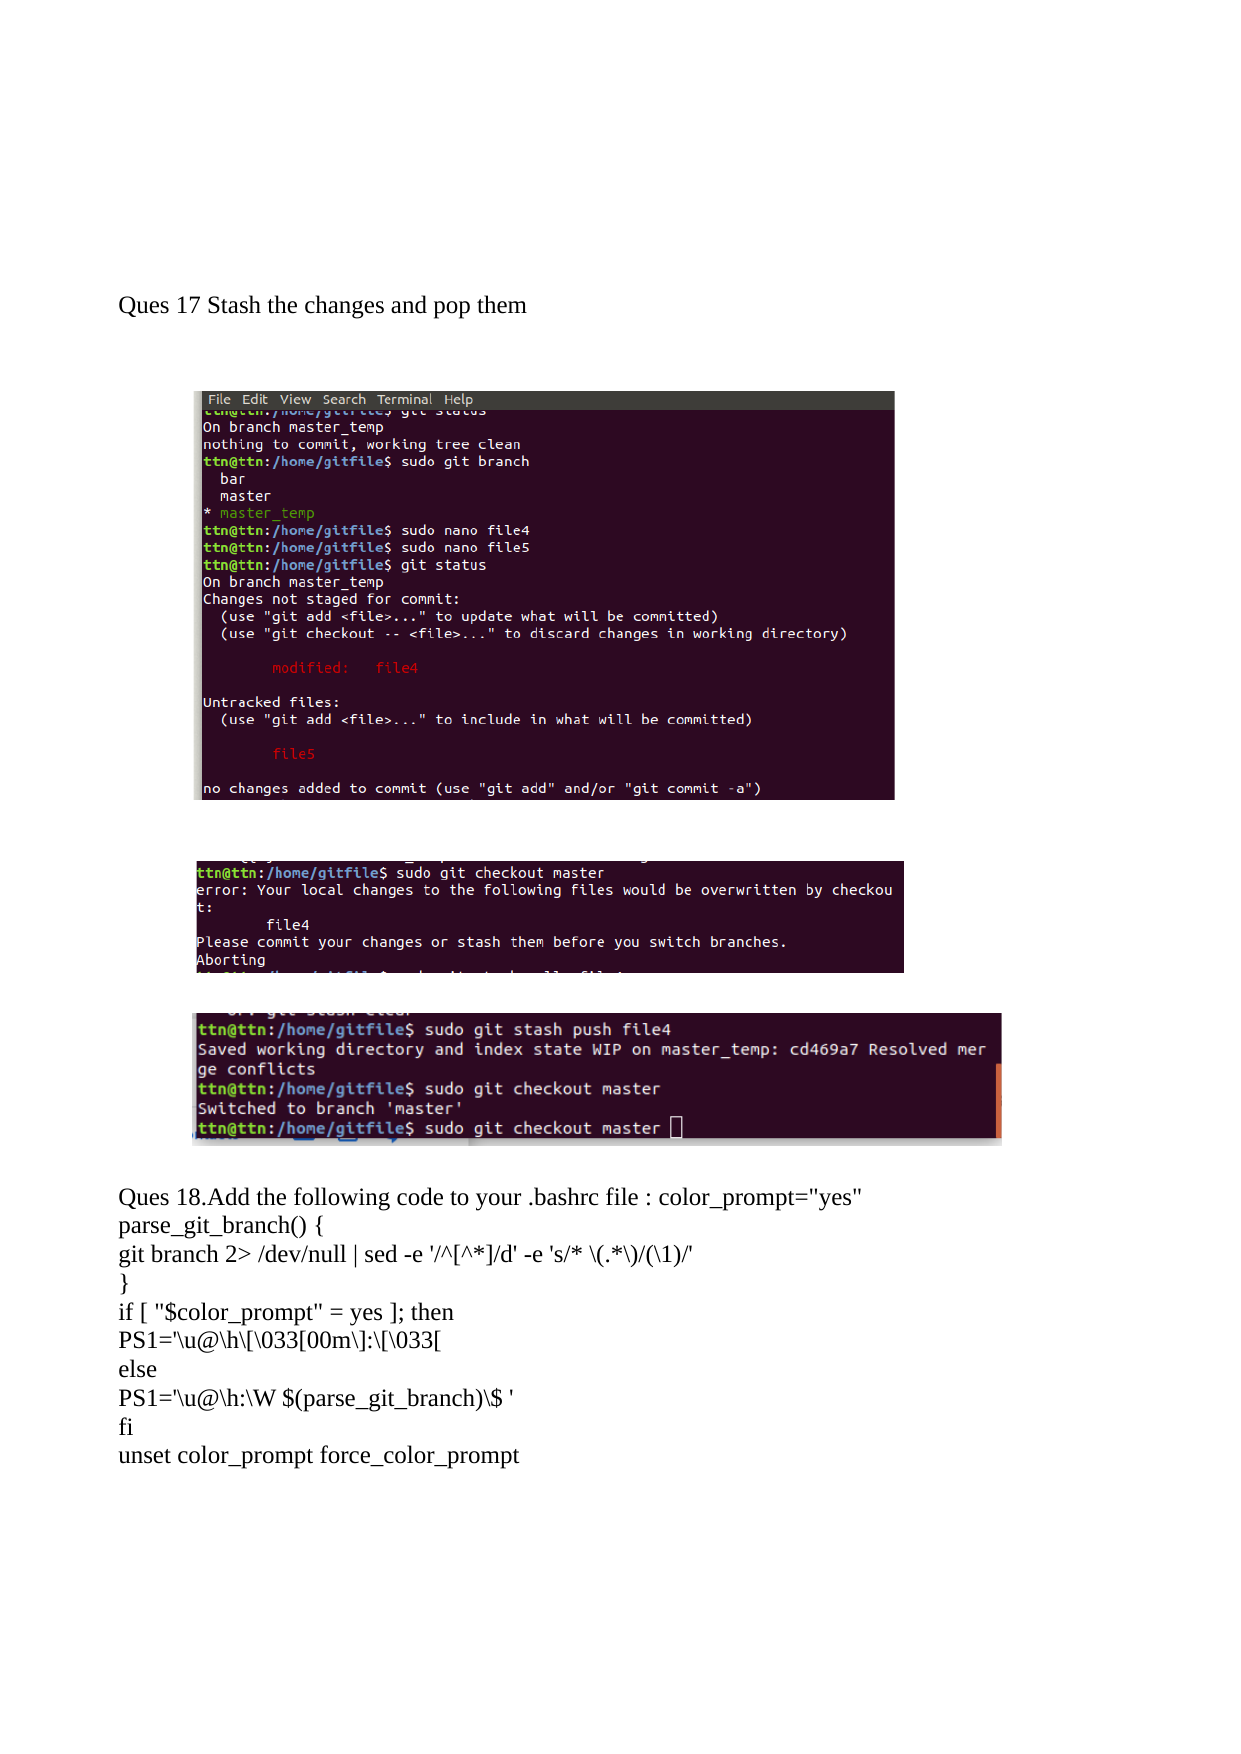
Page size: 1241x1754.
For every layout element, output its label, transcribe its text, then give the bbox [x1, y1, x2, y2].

text Ques 17 Stash the changes and pop them [118, 291, 1122, 319]
picture [196, 861, 904, 973]
text Ques 18.Add the following code to your .bashrc file : color_prompt="yes" parse_git_branch() { git branch 2> /dev/null | sed -e '/^[^*]/d' -e 's/* \(.*\)/(\1)/' } if [ "$color_prompt" = yes ]; then PS1='\u@\h\[\033[00m\]:\[\033[ else PS1='\u@\h:\W $(parse_git_branch)\$ ' fi unset color_prompt force_color_prompt [118, 1182, 1122, 1469]
picture [192, 1013, 1002, 1146]
picture [193, 391, 895, 800]
